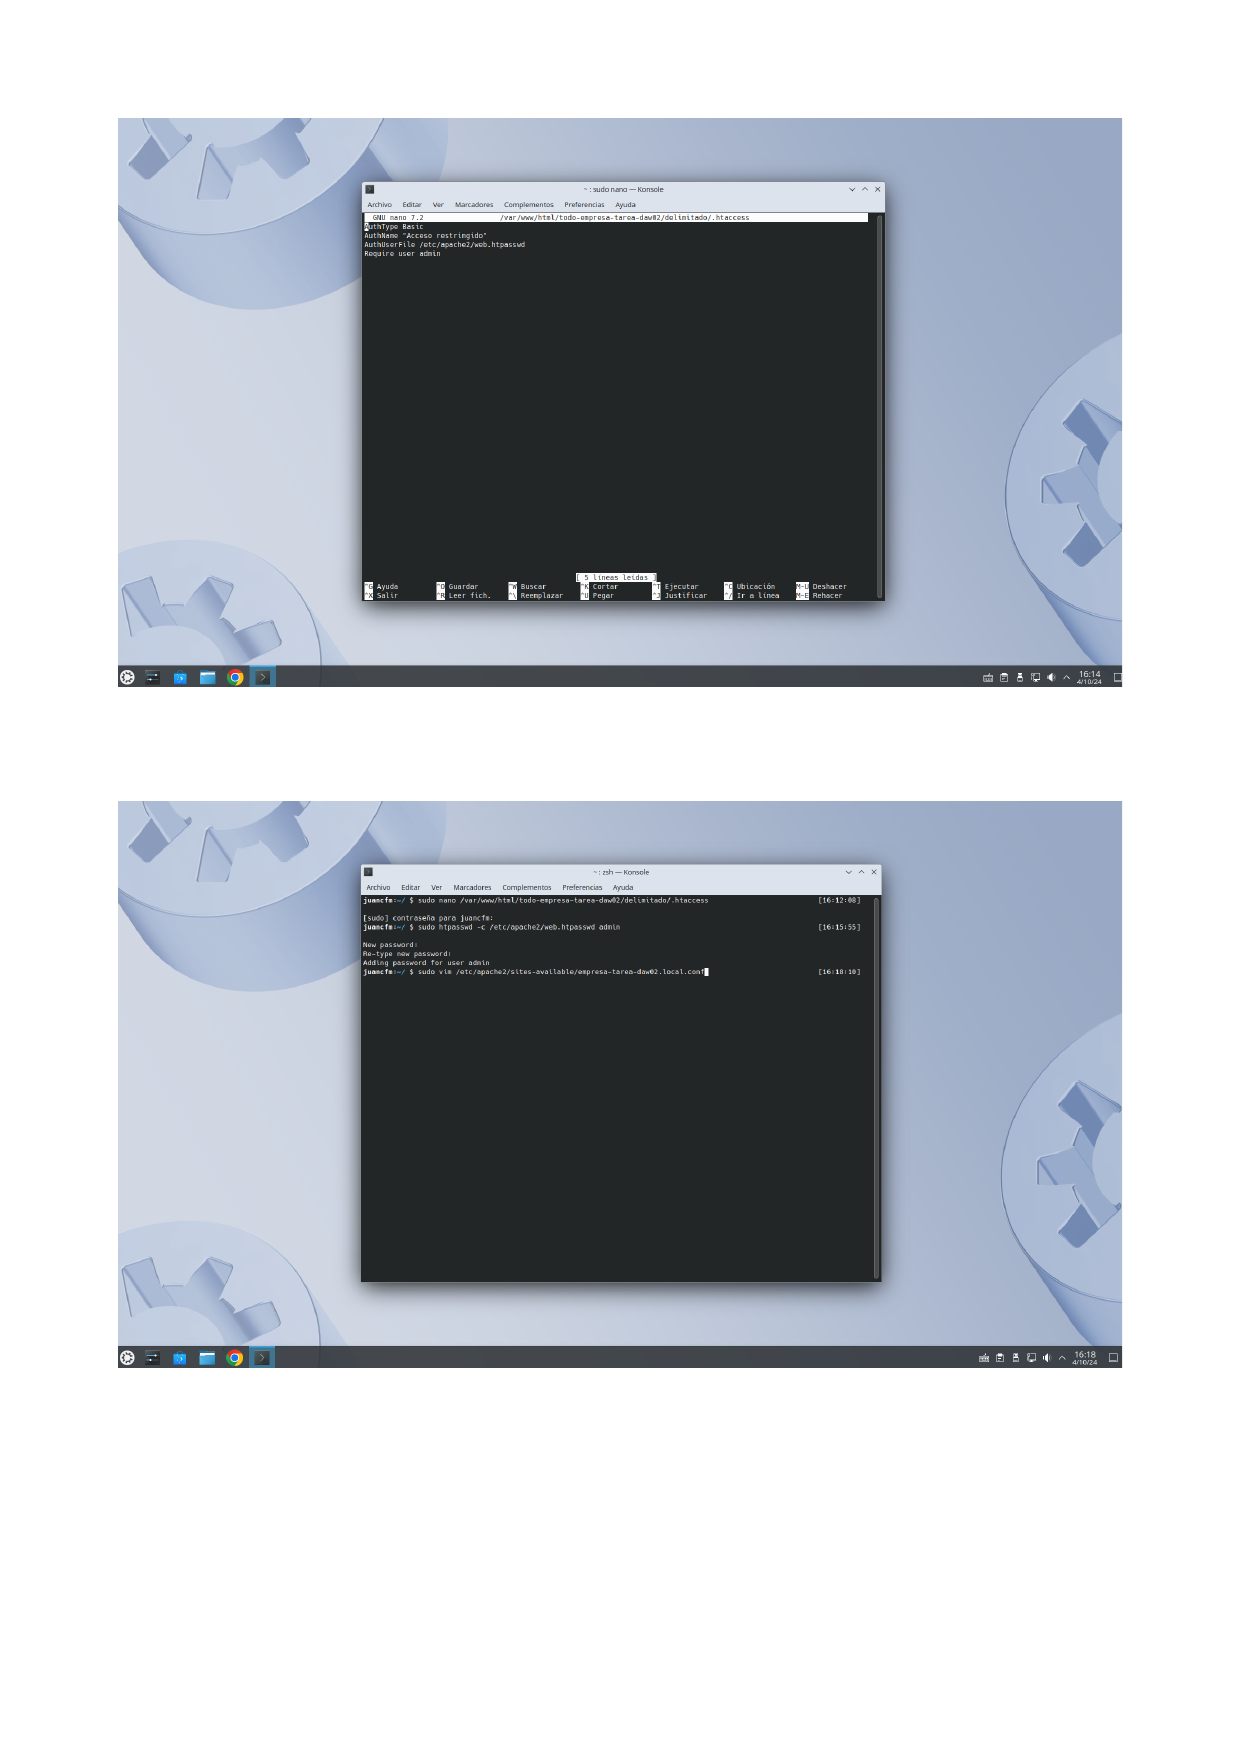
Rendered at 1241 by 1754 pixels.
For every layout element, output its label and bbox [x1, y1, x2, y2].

picture [118, 118, 1123, 687]
picture [118, 801, 1123, 1368]
